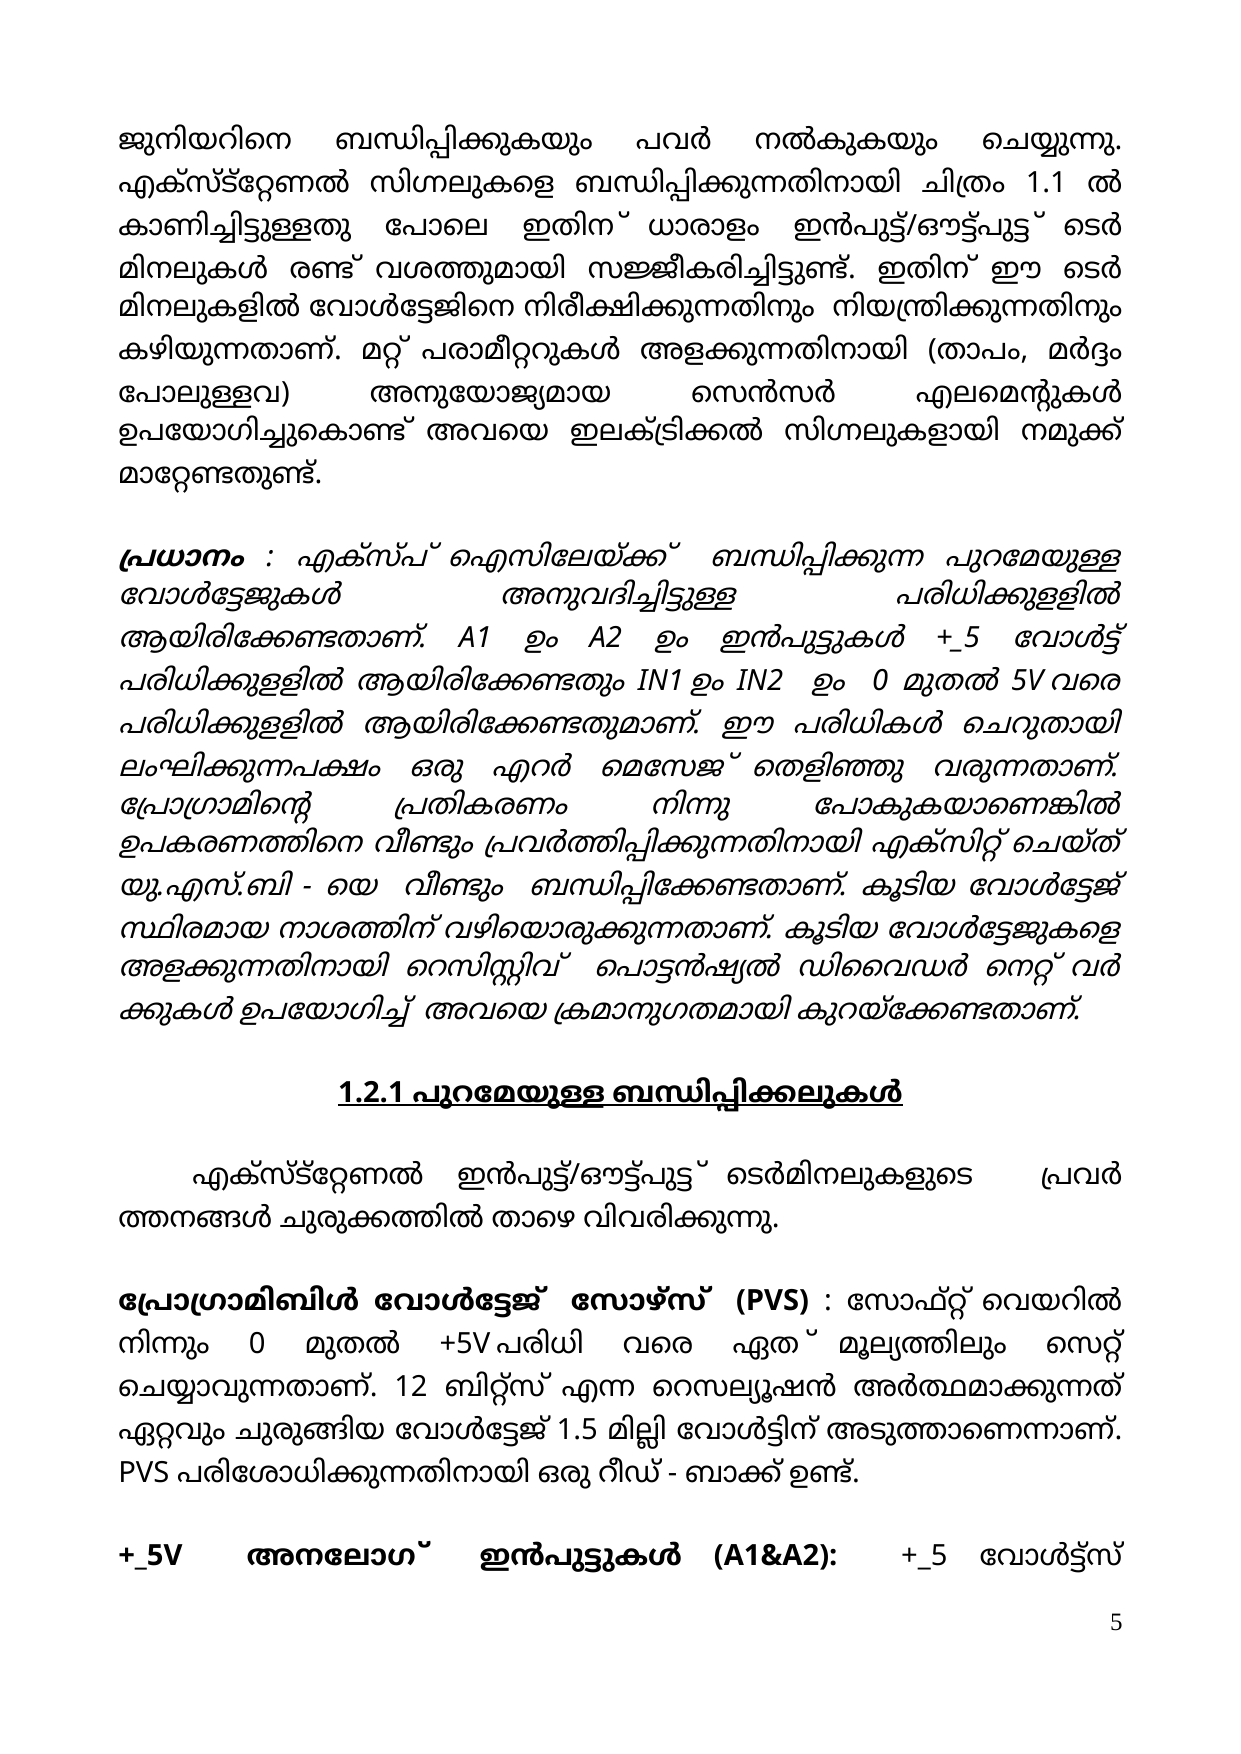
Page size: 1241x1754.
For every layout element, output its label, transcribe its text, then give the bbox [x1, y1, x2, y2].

text പ്രധാനം : എക്സ്പ് ഐസിലേയ്ക്ക് ബന്ധിപ്പിക്കുന്ന പുറമേയുള്ള വോള്‍ട്ടേജുകള്‍ അനുവദിച്ചിട്ടുള്ള പരിധിക്കുളളില്‍ ആയിരിക്കേണ്ടതാണ്. A1 ഉം A2 ഉം ഇന്‍പുട്ടുകള്‍ +_5 വോള്‍ട്ട് പരിധിക്കുളളില്‍ ആയിരിക്കേണ്ടതും IN1ഉം IN2 ഉം 0 മുതല്‍ 5Vവരെ പരിധിക്കുളളില്‍ ആയിരിക്കേണ്ടതുമാണ്. ഈ പരിധികള്‍ ചെറുതായി ലംഘിക്കുന്നപക്ഷം ഒരു എറര്‍ മെസേജ് തെളിഞ്ഞു വരുന്നതാണ്. പ്രോഗ്രാമിന്റെ പ്രതികരണം നിന്നു പോകുകയാണെങ്കില്‍ ഉപകരണത്തിനെ വീണ്ടും പ്രവര്‍ത്തിപ്പിക്കുന്നതിനായി എക്സിറ്റ് ചെയ്ത് യു.എസ്.ബി - യെ വീണ്ടും ബന്ധിപ്പിക്കേണ്ടതാണ്. കൂടിയ വോള്‍ട്ടേജ് സ്ഥിരമായ നാശത്തിന് വഴിയൊരുക്കുന്നതാണ്. കൂടിയ വോള്‍ട്ടേജുകളെ അളക്കുന്നതിനായി റെസിസ്റ്റിവ് പൊട്ടന്‍ഷ്യല്‍ ഡിവൈഡര്‍ നെറ്റ് വര്‍ക്കുകള്‍ ഉപയോഗിച്ച് അവയെ ക്രമാനുഗതമായി കുറയ്ക്കേണ്ടതാണ്. [118, 535, 1122, 1031]
text എക്സ്ട്റ്റേണല്‍ ഇന്‍പുട്ട്/ഔട്ട്പുട്ട് ടെര്‍മിനലുകളുടെ പ്രവര്‍ത്തനങ്ങള്‍ ചുരുക്കത്തില്‍ താഴെ വിവരിക്കുന്നു. [118, 1154, 1122, 1240]
text ജുനിയറിനെ ബന്ധിപ്പിക്കുകയും പവര്‍ നല്‍കുകയും ചെയ്യുന്നു. എക്സ്ട്റ്റേണല്‍ സിഗ്നലുകളെ ബന്ധിപ്പിക്കുന്നതിനായി ചിത്രം 1.1 ല്‍ കാണിച്ചിട്ടുള്ളതു പോലെ ഇതിന് ധാരാളം ഇന്‍പുട്ട്/ഔട്ട്പുട്ട് ടെര്‍മിനലുകള്‍ രണ്ട് വശത്തുമായി സജ്ജീകരിച്ചിട്ടുണ്ട്. ഇതിന് ഈ ടെര്‍മിനലുകളില്‍ വോള്‍ട്ടേജിനെ നിരീക്ഷിക്കുന്നതിനും നിയന്ത്രിക്കുന്നതിനും കഴിയുന്നതാണ്. മറ്റ് പരാമീറ്ററുകള്‍ അളക്കുന്നതിനായി (താപം, മര്‍ദ്ദം പോലുള്ളവ) അനുയോജ്യമായ സെന്‍സര്‍ എലമെന്റുകള്‍ ഉപയോഗിച്ചുകൊണ്ട് അവയെ ഇലക്ട്രിക്കല്‍ സിഗ്നലുകളായി നമുക്ക് മാറ്റേണ്ടതുണ്ട്. [118, 118, 1122, 495]
text +_5V അനലോഗ് ഇന്‍പുട്ടുകള്‍ (A1&A2): +_5 വോള്‍ട്ട്സ് [118, 1534, 1122, 1577]
text 1.2.1 പുറമേയുള്ള ബന്ധിപ്പിക്കലുകള്‍ [118, 1071, 1122, 1114]
text പ്രോഗ്രാമിബിള്‍ വോള്‍ട്ടേജ് സോഴ്സ് (PVS) : സോഫ്റ്റ് വെയറില്‍ നിന്നും 0 മുതല്‍ +5Vപരിധി വരെ ഏത് മൂല്യത്തിലും സെറ്റ് ചെയ്യാവുന്നതാണ്. 12 ബിറ്റ്സ് എന്ന റെസല്യൂഷന്‍ അര്‍ത്ഥമാക്കുന്നത് ഏറ്റവും ചുരുങ്ങിയ വോള്‍ട്ടേജ് 1.5 മില്ലി വോള്‍ട്ടിന് അടുത്താണെന്നാണ്. PVS പരിശോധിക്കുന്നതിനായി ഒരു റീഡ് - ബാക്ക് ഉണ്ട്. [118, 1279, 1122, 1494]
